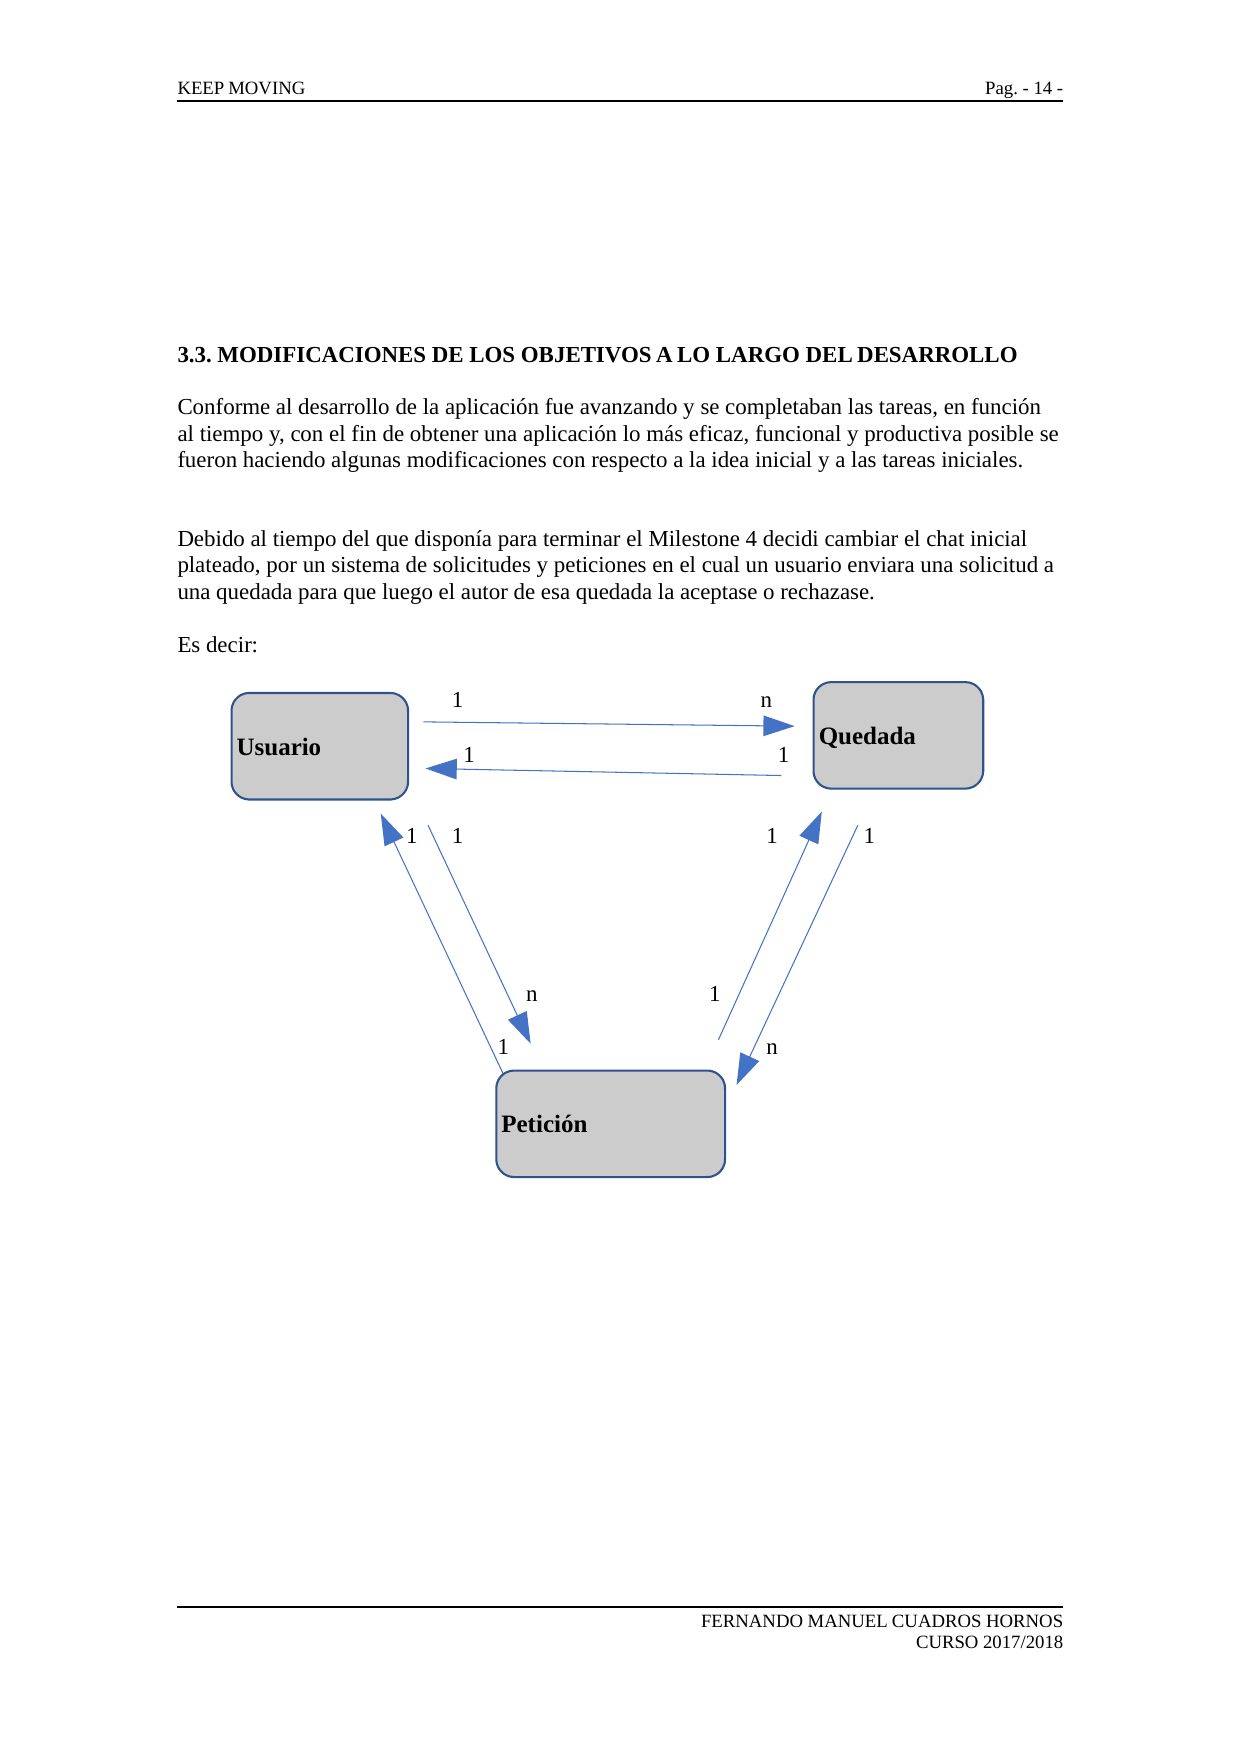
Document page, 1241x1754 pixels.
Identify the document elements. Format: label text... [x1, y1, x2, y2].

text [177, 1033, 495, 1059]
text 3.3. MODIFICACIONES DE LOS OBJETIVOS A LO LARGO DEL DESARROLLO [177, 341, 1063, 367]
text Es decir: [177, 631, 1063, 657]
text Debido al tiempo del que disponía para terminar el Milestone 4 decidi cambiar el chat inicial plateado, por un sistema de solicitudes y peticiones en el cual un usuario enviara una solicitud a una quedada para que luego el autor de esa quedada la aceptase o rechazase. [177, 525, 1063, 604]
text 1 [806, 822, 1063, 849]
text 1 1 1 [390, 822, 811, 849]
text [177, 980, 470, 1007]
text [177, 741, 230, 767]
text [735, 980, 784, 1007]
text 1 n [177, 686, 817, 712]
text n 1 [502, 980, 744, 1007]
text [177, 822, 396, 849]
text 1 [486, 1033, 759, 1059]
text [774, 980, 1063, 1007]
text 1 1 [410, 741, 812, 767]
text [979, 686, 1063, 712]
text [461, 980, 512, 1007]
text Conforme al desarrollo de la aplicación fue avanzando y se completaban las tareas, en función al tiempo y, con el fin de obtener una aplicación lo más eficaz, funcional y productiva posible se fueron haciendo algunas modificaciones con respecto a la idea inicial y a las tareas iniciales. [177, 393, 1063, 472]
text n [751, 1033, 1063, 1059]
text [985, 741, 1063, 767]
